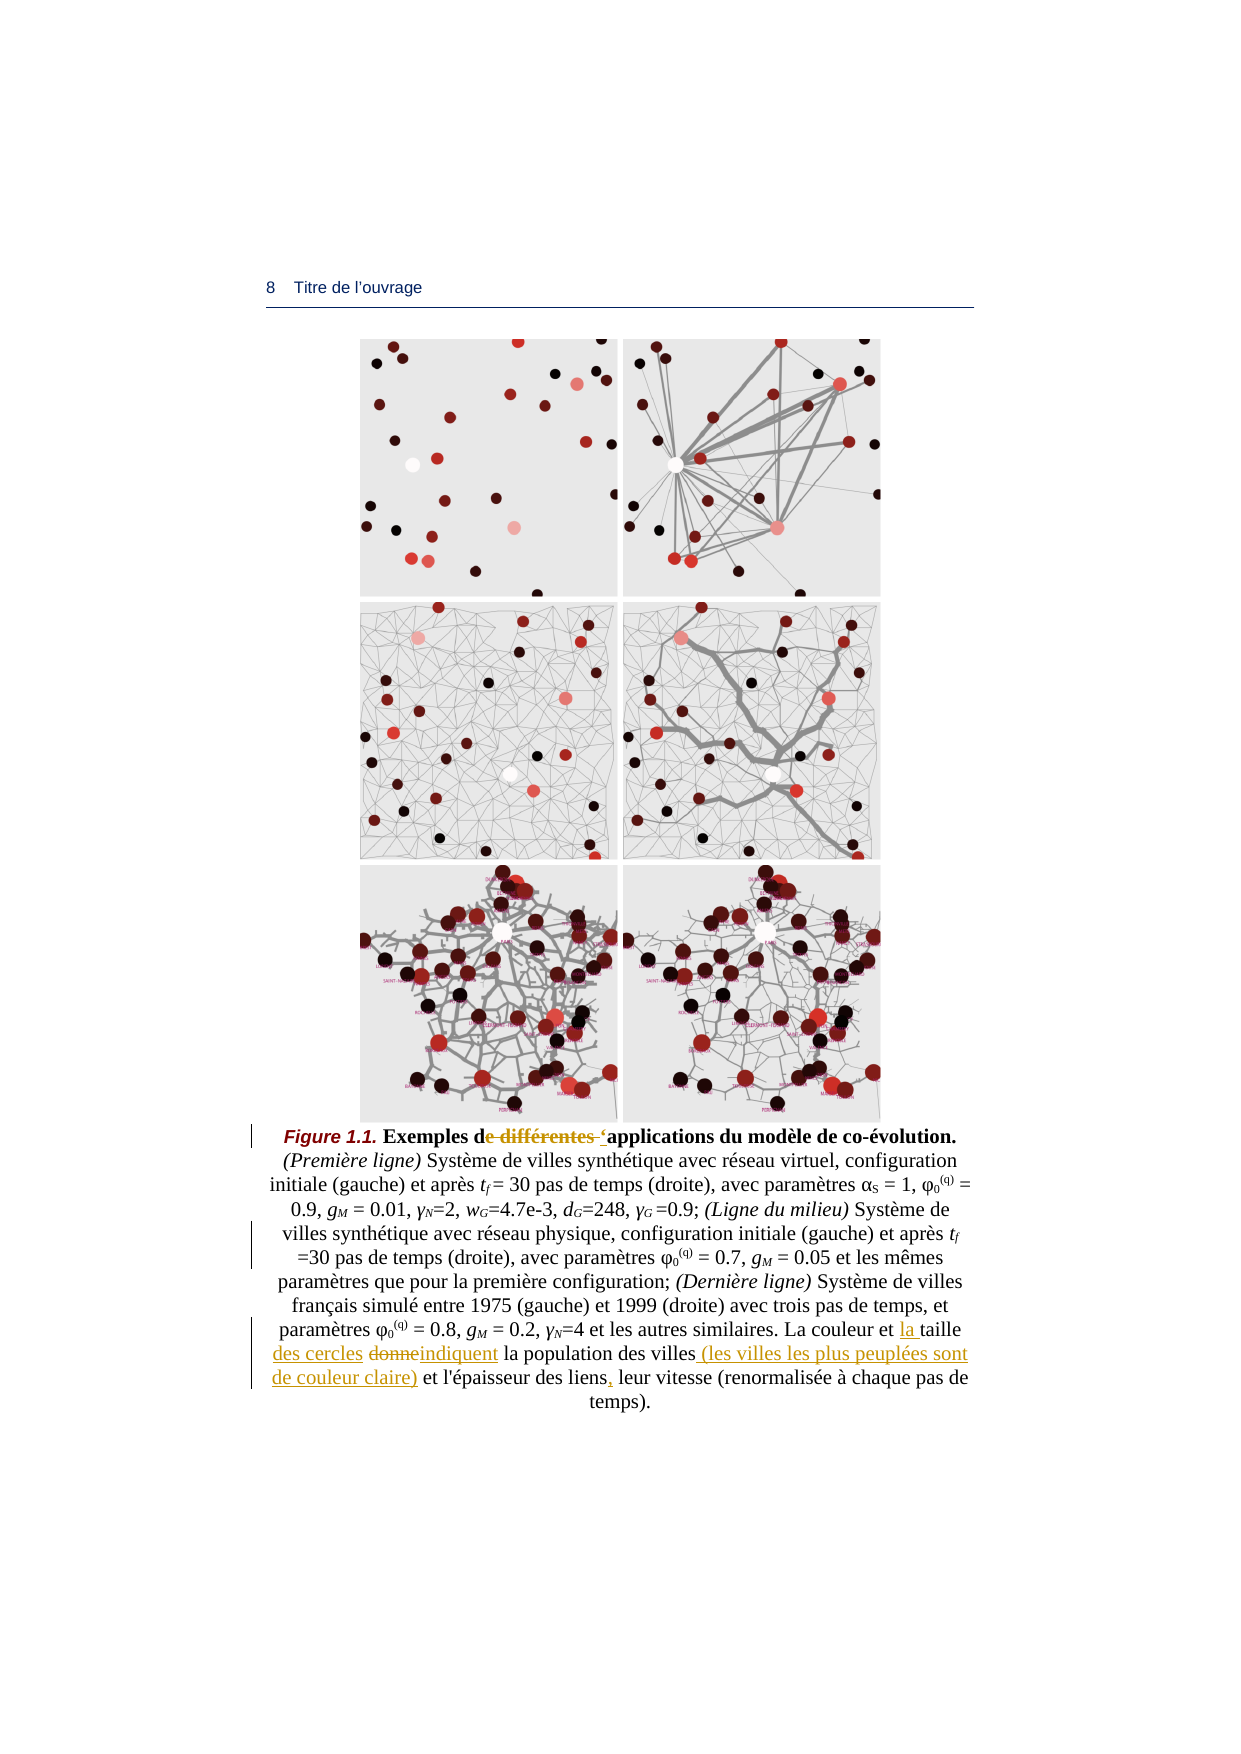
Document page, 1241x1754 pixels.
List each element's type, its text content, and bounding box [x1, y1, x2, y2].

picture [357, 336, 883, 1125]
text Figure 1.1. Exemples d‘applications du modèle de co-évolution. (Première ligne) Système de villes synthétique avec réseau virtuel, configuration initiale (gauche) et après tf = 30 pas de temps (droite), avec paramètres αS = 1, φ0(q) = 0.9, gM = 0.01, γN=2, wG=4.7e-3, dG=248, γG =0.9; (Ligne du milieu) Système de villes synthétique avec réseau physique, configuration initiale (gauche) et après tf =30 pas de temps (droite), avec paramètres φ0(q) = 0.7, gM = 0.05 et les mêmes paramètres que pour la première configuration; (Dernière ligne) Système de villes français simulé entre 1975 (gauche) et 1999 (droite) avec trois pas de temps, et paramètres φ0(q) = 0.8, gM = 0.2, γN=4 et les autres similaires. La couleur et la taille des cercles indiquent la population des villes (les villes les plus peuplées sont de couleur claire) et l'épaisseur des liens, leur vitesse (renormalisée à chaque pas de temps). [266, 1124, 974, 1413]
